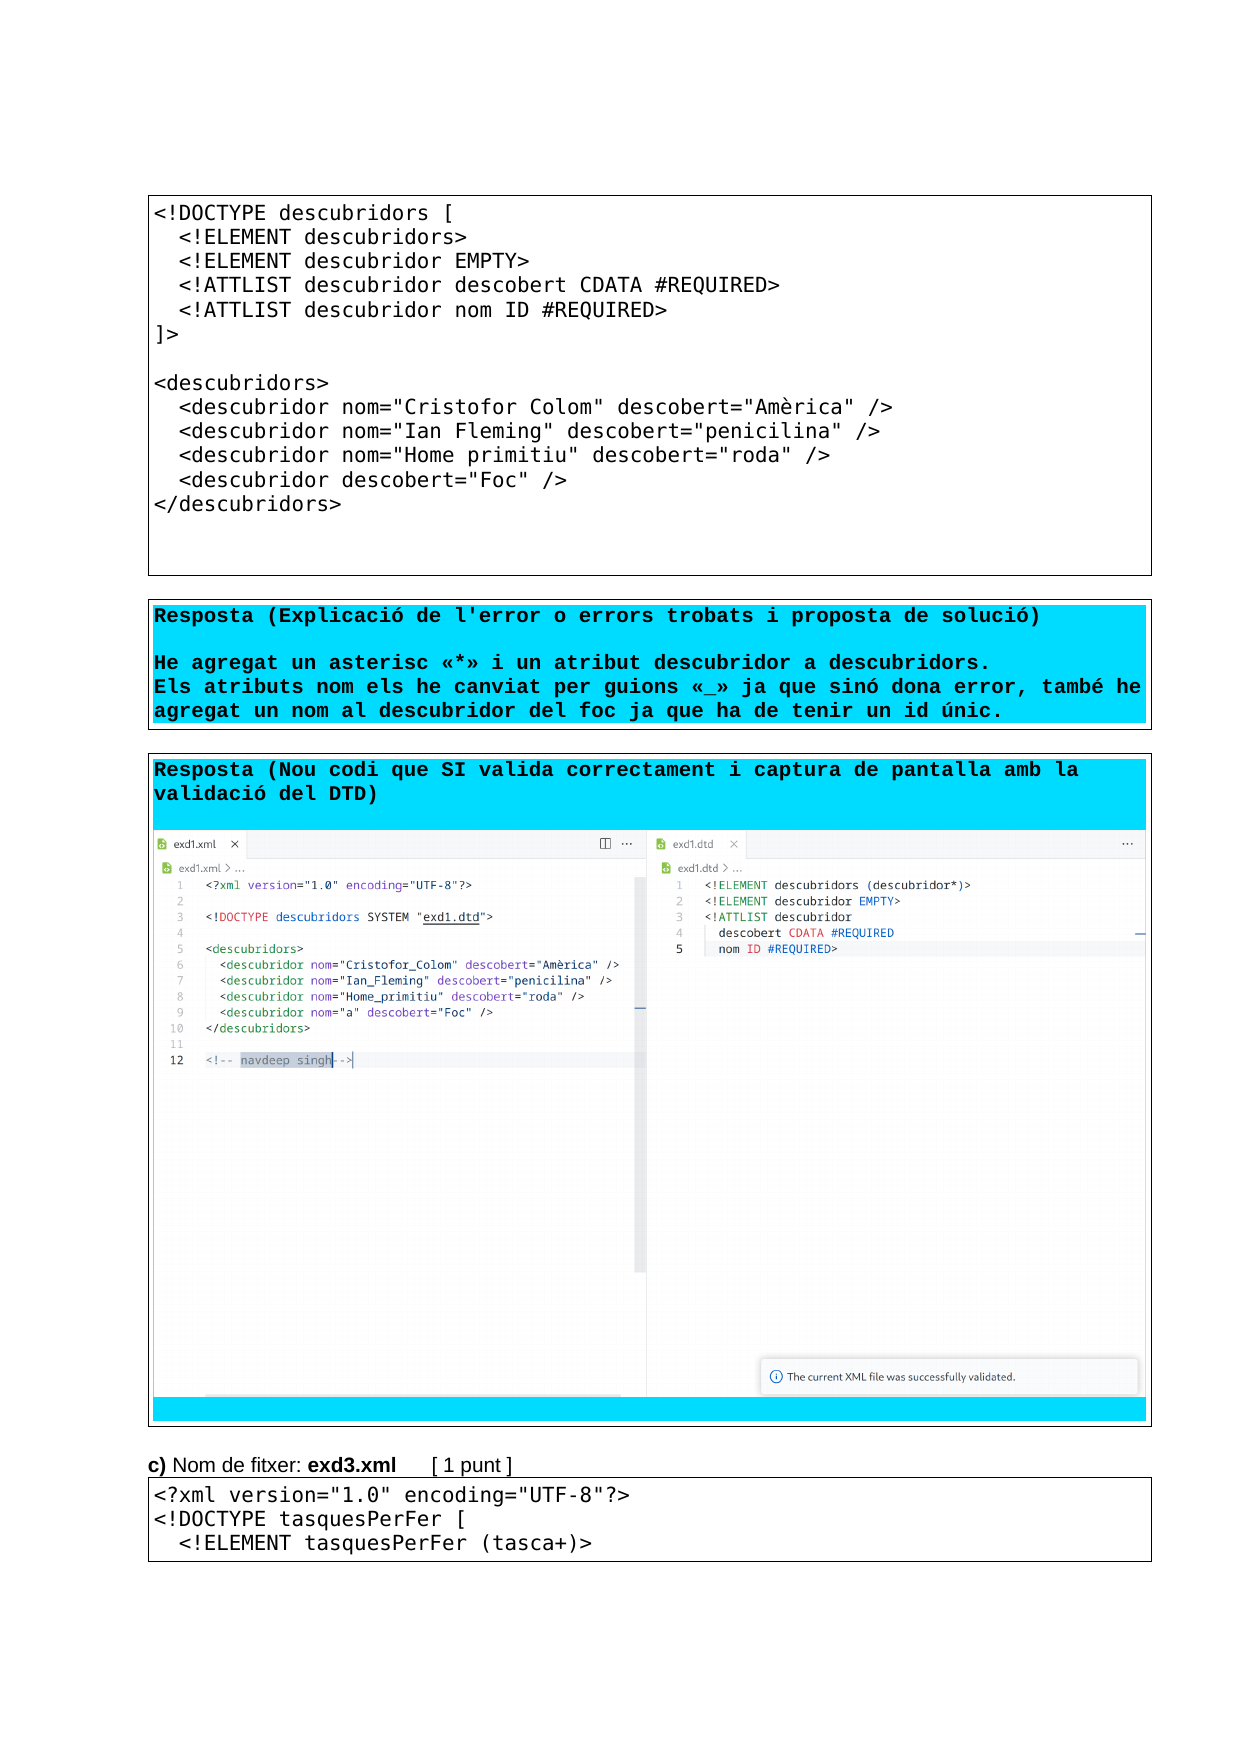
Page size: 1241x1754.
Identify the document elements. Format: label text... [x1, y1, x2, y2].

table_header Resposta (Nou codi que SI valida correctament i captura de pantalla amb la validació del DTD) [149, 754, 1151, 1426]
table_header <!DOCTYPE descubridors [ <!ELEMENT descubridors> <!ELEMENT descubridor EMPTY> <!ATTLIST descubridor descobert CDATA #REQUIRED> <!ATTLIST descubridor nom ID #REQUIRED> ]> <descubridors> <descubridor nom="Cristofor Colom" descobert="Amèrica" /> <descubridor nom="Ian Fleming" descobert="penicilina" /> <descubridor nom="Home primitiu" descobert="roda" /> <descubridor descobert="Foc" /> </descubridors> [149, 196, 1151, 575]
picture [153, 830, 1146, 1397]
text c) Nom de fitxer: exd3.xml [ 1 punt ] [148, 1453, 1151, 1477]
table_header <?xml version="1.0" encoding="UTF-8"?> <!DOCTYPE tasquesPerFer [ <!ELEMENT tasquesPerFer (tasca+)> [149, 1478, 1151, 1561]
table_header Resposta (Explicació de l'error o errors trobats i proposta de solució) He agregat un asterisc «*» i un atribut descubridor a descubridors. Els atributs nom els he canviat per guions «_» ja que sinó dona error, també he agregat un nom al descubridor del foc ja que ha de tenir un id únic. [149, 600, 1151, 729]
